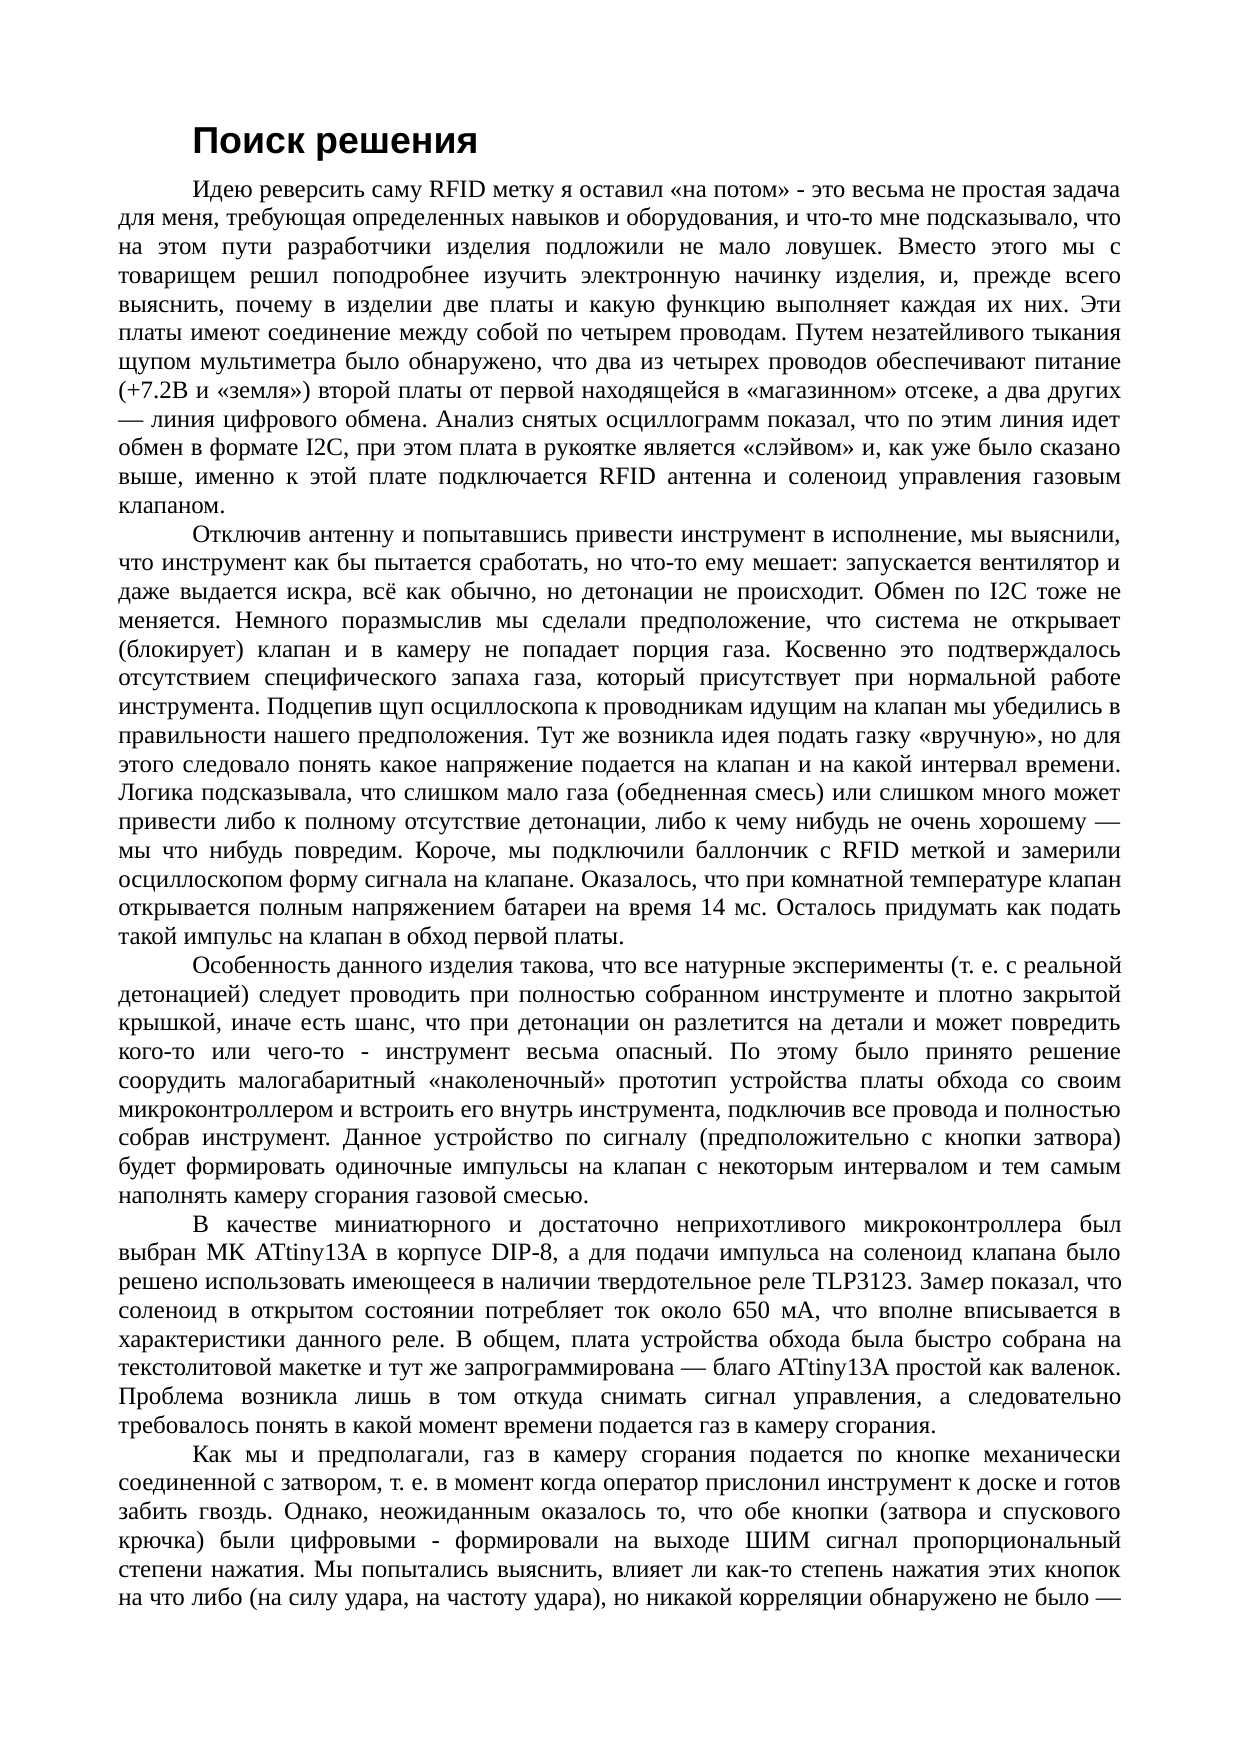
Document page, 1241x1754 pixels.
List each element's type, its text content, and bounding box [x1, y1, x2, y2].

text Идею реверсить саму RFID метку я оставил «на потом» - это весьма не простая задача для меня, требующая определенных навыков и оборудования, и что-то мне подсказывало, что на этом пути разработчики изделия подложили не мало ловушек. Вместо этого мы с товарищем решил поподробнее изучить электронную начинку изделия, и, прежде всего выяснить, почему в изделии две платы и какую функцию выполняет каждая их них. Эти платы имеют соединение между собой по четырем проводам. Путем незатейливого тыкания щупом мультиметра было обнаружено, что два из четырех проводов обеспечивают питание (+7.2В и «земля») второй платы от первой находящейся в «магазинном» отсеке, а два других — линия цифрового обмена. Анализ снятых осциллограмм показал, что по этим линия идет обмен в формате I2C, при этом плата в рукоятке является «слэйвом» и, как уже было сказано выше, именно к этой плате подключается RFID антенна и соленоид управления газовым клапаном. [118, 174, 1122, 519]
text Особенность данного изделия такова, что все натурные эксперименты (т. е. с реальной детонацией) следует проводить при полностью собранном инструменте и плотно закрытой крышкой, иначе есть шанс, что при детонации он разлетится на детали и может повредить кого-то или чего-то - инструмент весьма опасный. По этому было принято решение соорудить малогабаритный «наколеночный» прототип устройства платы обхода со своим микроконтроллером и встроить его внутрь инструмента, подключив все провода и полностью собрав инструмент. Данное устройство по сигналу (предположительно с кнопки затвора) будет формировать одиночные импульсы на клапан с некоторым интервалом и тем самым наполнять камеру сгорания газовой смесью. [118, 950, 1122, 1209]
text Как мы и предполагали, газ в камеру сгорания подается по кнопке механически соединенной с затвором, т. е. в момент когда оператор прислонил инструмент к доске и готов забить гвоздь. Однако, неожиданным оказалось то, что обе кнопки (затвора и спускового крючка) были цифровыми - формировали на выходе ШИМ сигнал пропорциональный степени нажатия. Мы попытались выяснить, влияет ли как-то степень нажатия этих кнопок на что либо (на силу удара, на частоту удара), но никакой корреляции обнаружено не было — [118, 1439, 1122, 1611]
text Отключив антенну и попытавшись привести инструмент в исполнение, мы выяснили, что инструмент как бы пытается сработать, но что-то ему мешает: запускается вентилятор и даже выдается искра, всё как обычно, но детонации не происходит. Обмен по I2C тоже не меняется. Немного поразмыслив мы сделали предположение, что система не открывает (блокирует) клапан и в камеру не попадает порция газа. Косвенно это подтверждалось отсутствием специфического запаха газа, который присутствует при нормальной работе инструмента. Подцепив щуп осциллоскопа к проводникам идущим на клапан мы убедились в правильности нашего предположения. Тут же возникла идея подать газку «вручную», но для этого следовало понять какое напряжение подается на клапан и на какой интервал времени. Логика подсказывала, что слишком мало газа (обедненная смесь) или слишком много может привести либо к полному отсутствие детонации, либо к чему нибудь не очень хорошему — мы что нибудь повредим. Короче, мы подключили баллончик с RFID меткой и замерили осциллоскопом форму сигнала на клапане. Оказалось, что при комнатной температуре клапан открывается полным напряжением батареи на время 14 мс. Осталось придумать как подать такой импульс на клапан в обход первой платы. [118, 519, 1122, 950]
subtitle Поиск решения [118, 118, 1122, 161]
text В качестве миниатюрного и достаточно неприхотливого микроконтроллера был выбран МК ATtiny13A в корпусе DIP-8, а для подачи импульса на соленоид клапана было решено использовать имеющееся в наличии твердотельное реле TLP3123. Замер показал, что соленоид в открытом состоянии потребляет ток около 650 мА, что вполне вписывается в характеристики данного реле. В общем, плата устройства обхода была быстро собрана на текстолитовой макетке и тут же запрограммирована — благо ATtiny13A простой как валенок. Проблема возникла лишь в том откуда снимать сигнал управления, а следовательно требовалось понять в какой момент времени подается газ в камеру сгорания. [118, 1209, 1122, 1439]
